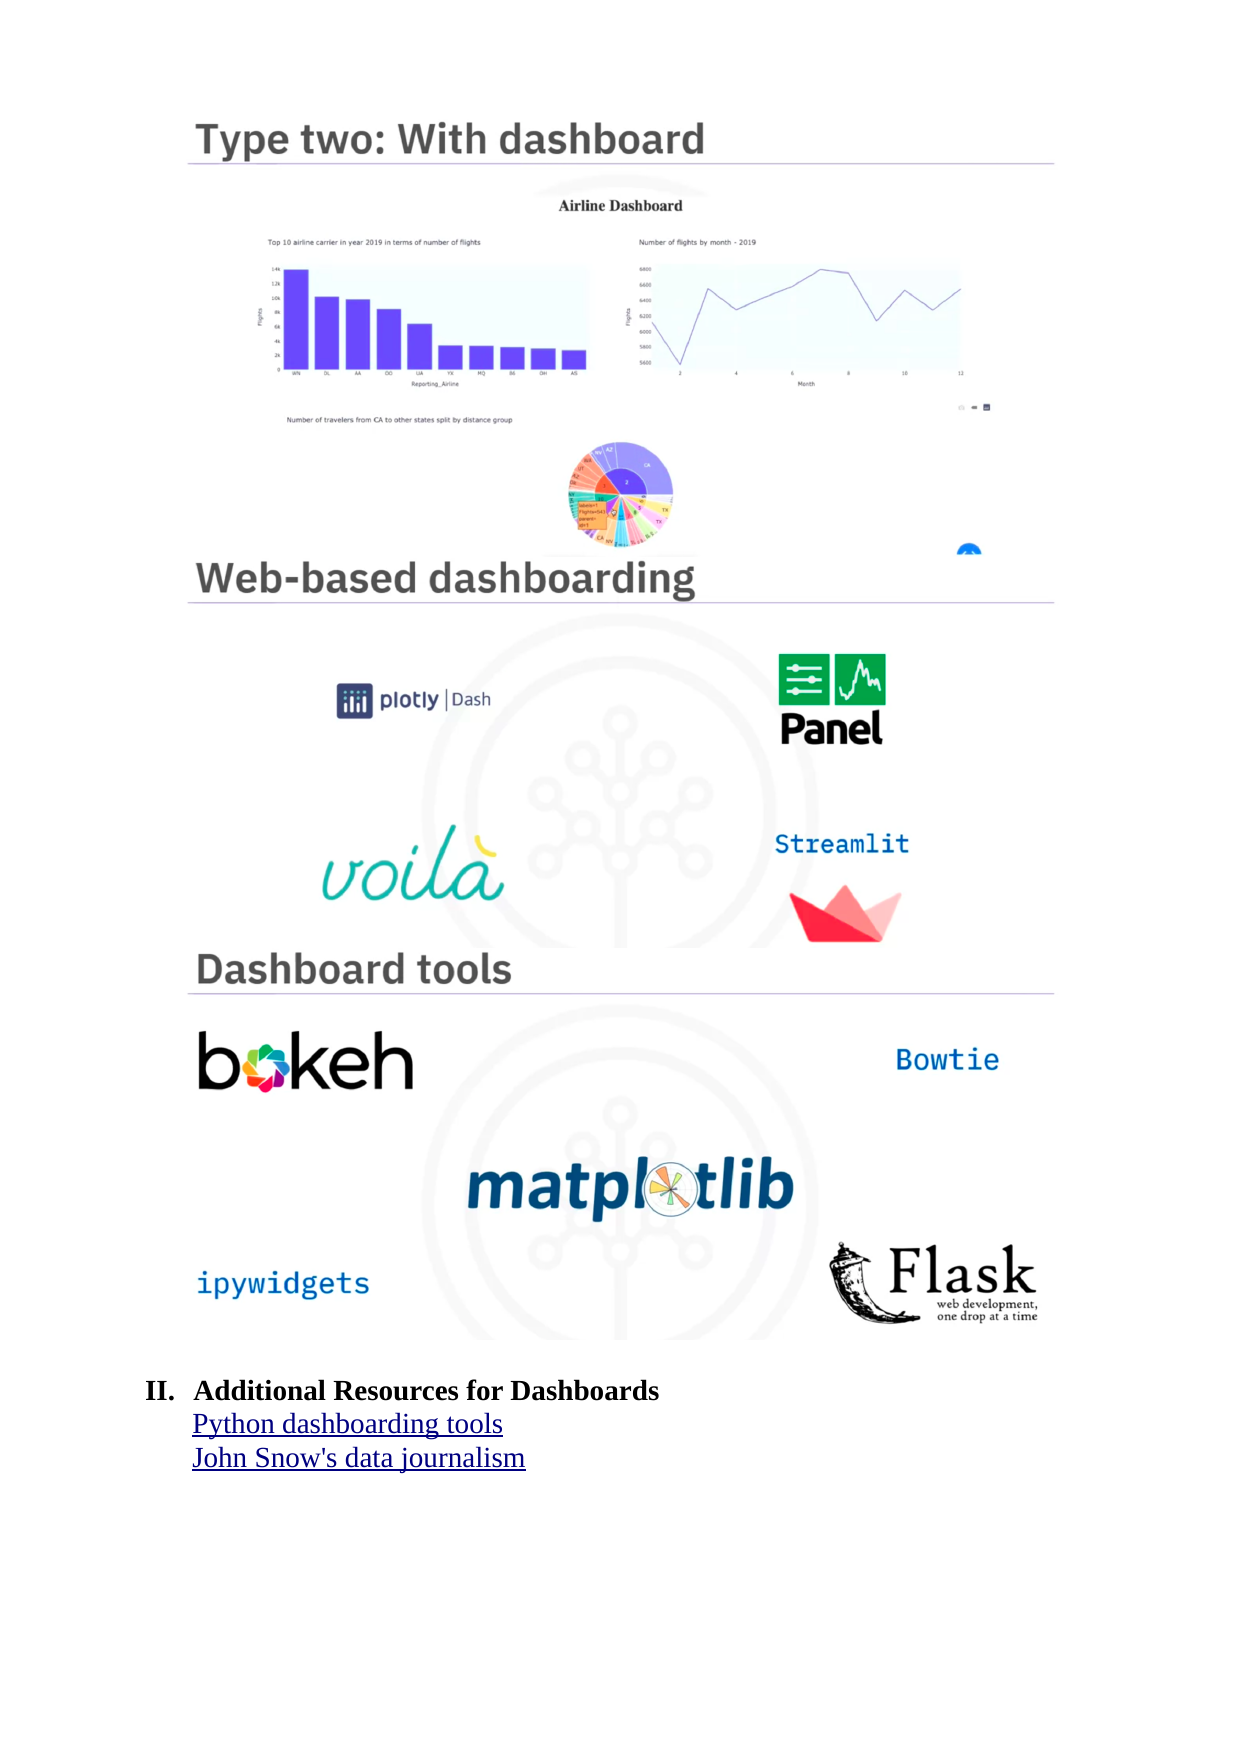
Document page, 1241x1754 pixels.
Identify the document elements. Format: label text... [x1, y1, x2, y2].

list Additional Resources for Dashboards [175, 1373, 1122, 1406]
text John Snow's data journalism [118, 1440, 1122, 1473]
picture [118, 118, 1123, 1340]
text Python dashboarding tools [118, 1406, 1122, 1440]
